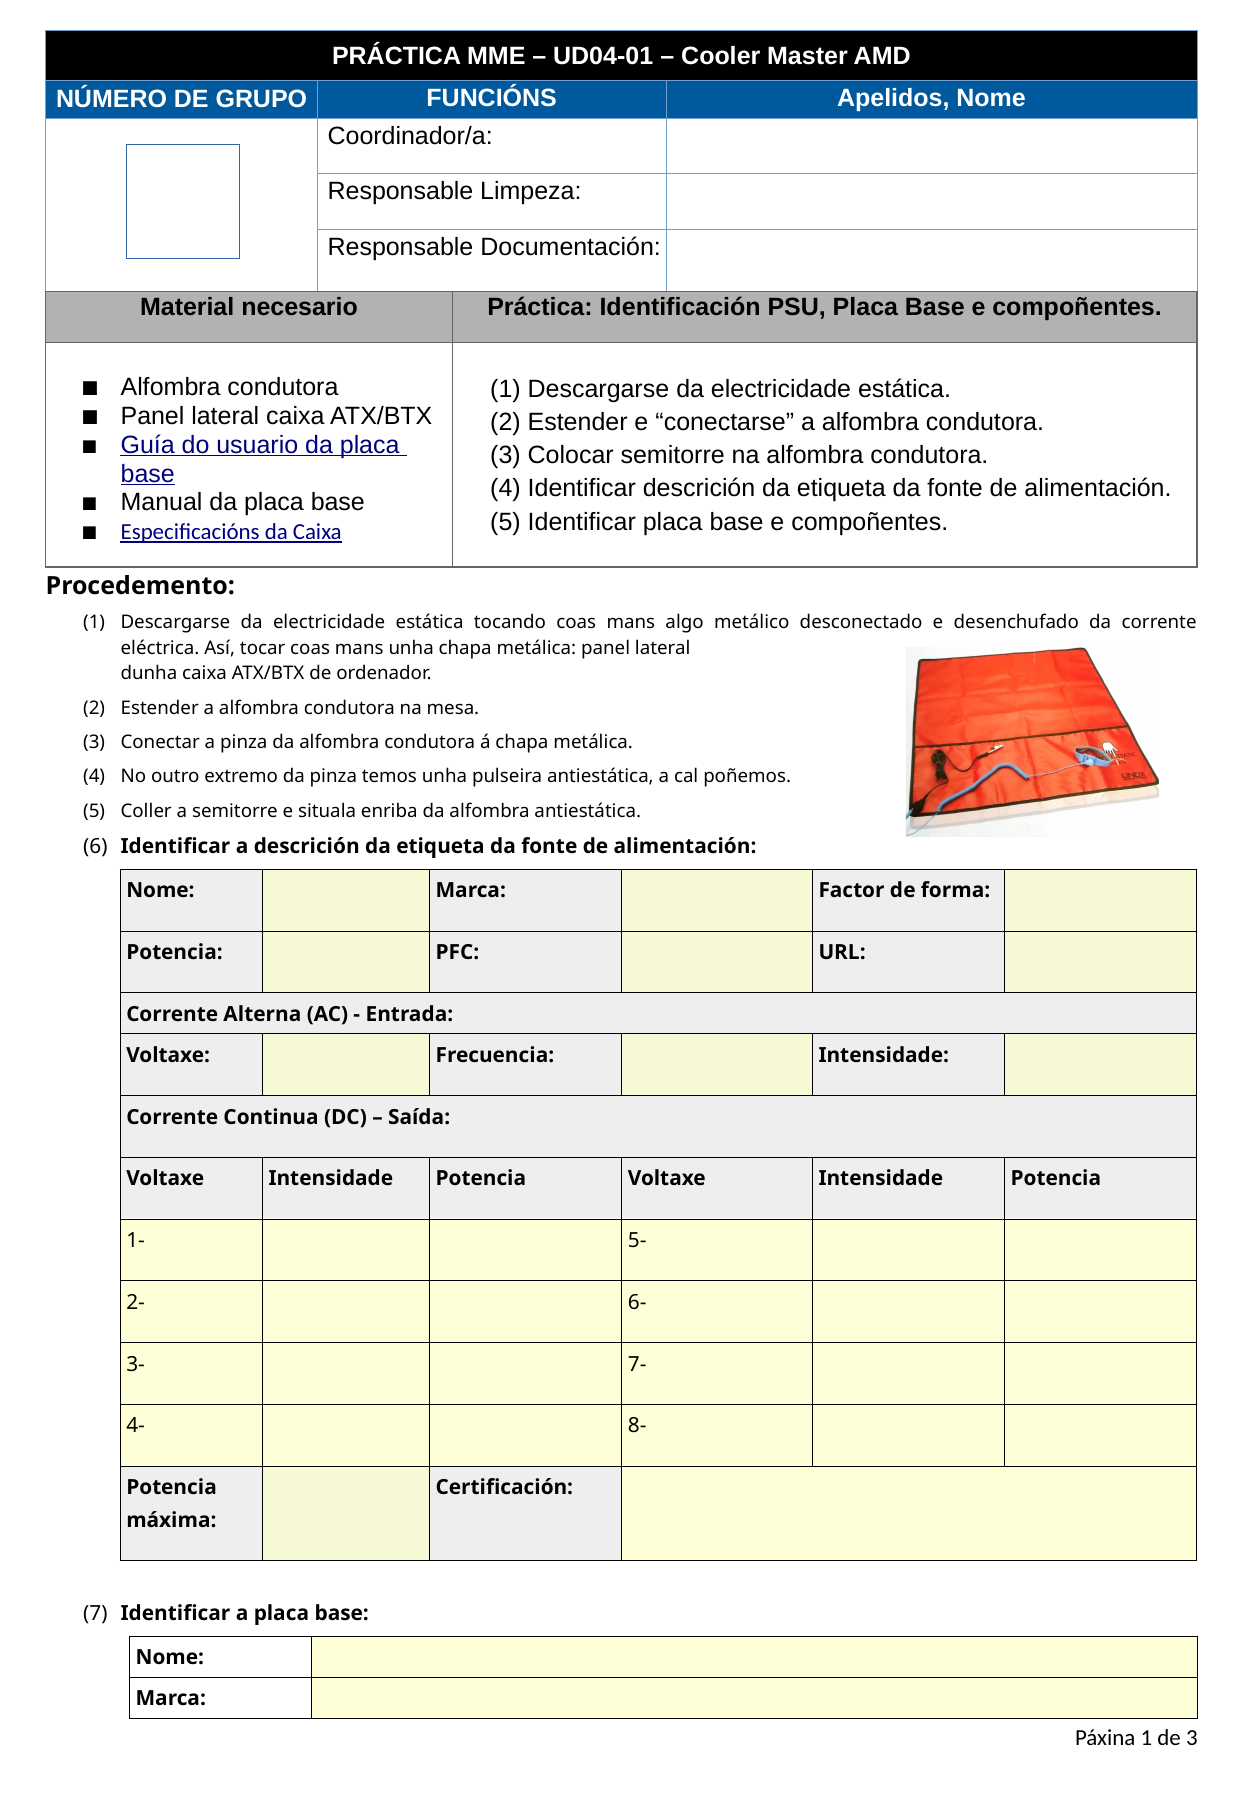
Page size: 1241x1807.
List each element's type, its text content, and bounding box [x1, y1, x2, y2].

table_cell Voltaxe [622, 1158, 812, 1218]
table_cell Voltaxe: [121, 1034, 262, 1095]
table_cell 7- [622, 1343, 812, 1404]
list Identificar a placa base: [83, 1598, 1197, 1627]
table_header Marca: [430, 870, 621, 931]
table_cell Alfombra condutora Panel lateral caixa ATX/BTX Guía do usuario da placa base Manual da placa base Especificacións da Caixa [46, 343, 452, 566]
table_cell 4- [121, 1405, 262, 1466]
table_cell 1- [121, 1220, 262, 1280]
list [1160, 694, 1197, 719]
table_cell 5- [622, 1220, 812, 1280]
table_cell [1005, 1343, 1196, 1404]
table_cell [263, 1220, 429, 1280]
table_cell URL: [813, 932, 1004, 992]
table_cell [622, 1467, 1196, 1560]
table_header PRÁCTICA MME – UD04-01 – Cooler Master AMD [46, 31, 1197, 80]
table_cell [813, 1220, 1004, 1280]
table_header [1005, 870, 1196, 931]
table_cell Voltaxe [121, 1158, 262, 1218]
table_cell [263, 1467, 429, 1560]
table_header Factor de forma: [813, 870, 1004, 931]
table_cell [263, 1281, 429, 1342]
table_cell [46, 119, 317, 291]
table_cell PFC: [430, 932, 621, 992]
table_header Nome: [130, 1637, 311, 1677]
table_cell [1005, 1034, 1196, 1095]
list Descargarse da electricidade estática tocando coas mans algo metálico desconectado e desenchufado da corrente eléctrica. Así, tocar coas mans unha chapa metálica: panel lateral [83, 608, 1197, 659]
list dunha caixa ATX/BTX de ordenador. [83, 659, 905, 685]
table_cell [263, 932, 429, 992]
table_cell [667, 174, 1197, 229]
table_header [312, 1637, 1197, 1677]
table_cell [312, 1678, 1197, 1717]
table_cell [430, 1405, 621, 1466]
list Identificar a descrición da etiqueta da fonte de alimentación: [83, 831, 1197, 860]
table_cell 8- [622, 1405, 812, 1466]
list Conectar a pinza da alfombra condutora á chapa metálica. [83, 728, 905, 754]
table_cell Potencia [1005, 1158, 1196, 1218]
table_cell [813, 1281, 1004, 1342]
table_cell [667, 230, 1197, 291]
table_header [263, 870, 429, 931]
table_cell Responsable Limpeza: [318, 174, 666, 229]
table_cell FUNCIÓNS [318, 81, 666, 118]
table_cell Potencia máxima: [121, 1467, 262, 1560]
table_cell Coordinador/a: [318, 119, 666, 173]
table_cell Corrente Alterna (AC) - Entrada: [121, 993, 1196, 1033]
table_cell [430, 1343, 621, 1404]
table_cell Apelidos, Nome [667, 81, 1197, 118]
picture [905, 647, 1160, 837]
list Coller a semitorre e situala enriba da alfombra antiestática. [83, 797, 905, 823]
table_cell [622, 1034, 812, 1095]
table_header Nome: [121, 870, 262, 931]
table_cell Intensidade [813, 1158, 1004, 1218]
table_header [622, 870, 812, 931]
table_cell [263, 1405, 429, 1466]
table_cell [1005, 1281, 1196, 1342]
table_cell 2- [121, 1281, 262, 1342]
table_cell Potencia [430, 1158, 621, 1218]
table_cell [813, 1343, 1004, 1404]
list No outro extremo da pinza temos unha pulseira antiestática, a cal poñemos. [83, 763, 905, 788]
table_cell 3- [121, 1343, 262, 1404]
table_header Práctica: Identificación PSU, Placa Base e compoñentes. [453, 292, 1196, 342]
table_cell Certificación: [430, 1467, 621, 1560]
table_cell [430, 1281, 621, 1342]
list Estender a alfombra condutora na mesa. [83, 694, 905, 719]
table_header Material necesario [46, 292, 452, 342]
table_cell Intensidade [263, 1158, 429, 1218]
table_cell Corrente Continua (DC) – Saída: [121, 1096, 1196, 1157]
table_cell [1005, 1405, 1196, 1466]
table_cell [263, 1343, 429, 1404]
table_cell Descargarse da electricidade estática. Estender e “conectarse” a alfombra condutora. Colocar semitorre na alfombra condutora. Identificar descrición da etiqueta da fonte de alimentación. Identificar placa base e compoñentes. [453, 343, 1196, 566]
table_cell [667, 119, 1197, 173]
table_cell Frecuencia: [430, 1034, 621, 1095]
table_cell Responsable Documentación: [318, 230, 666, 291]
table_cell [263, 1034, 429, 1095]
table_cell Marca: [130, 1678, 311, 1717]
table_cell NÚMERO DE GRUPO [46, 81, 317, 118]
table_cell [1005, 1220, 1196, 1280]
table_cell [430, 1220, 621, 1280]
table_cell Potencia: [121, 932, 262, 992]
text Procedemento: [45, 568, 1197, 602]
list [1160, 659, 1197, 685]
table_cell [1005, 932, 1196, 992]
table_cell 6- [622, 1281, 812, 1342]
table_cell [622, 932, 812, 992]
table_cell [813, 1405, 1004, 1466]
table_cell Intensidade: [813, 1034, 1004, 1095]
